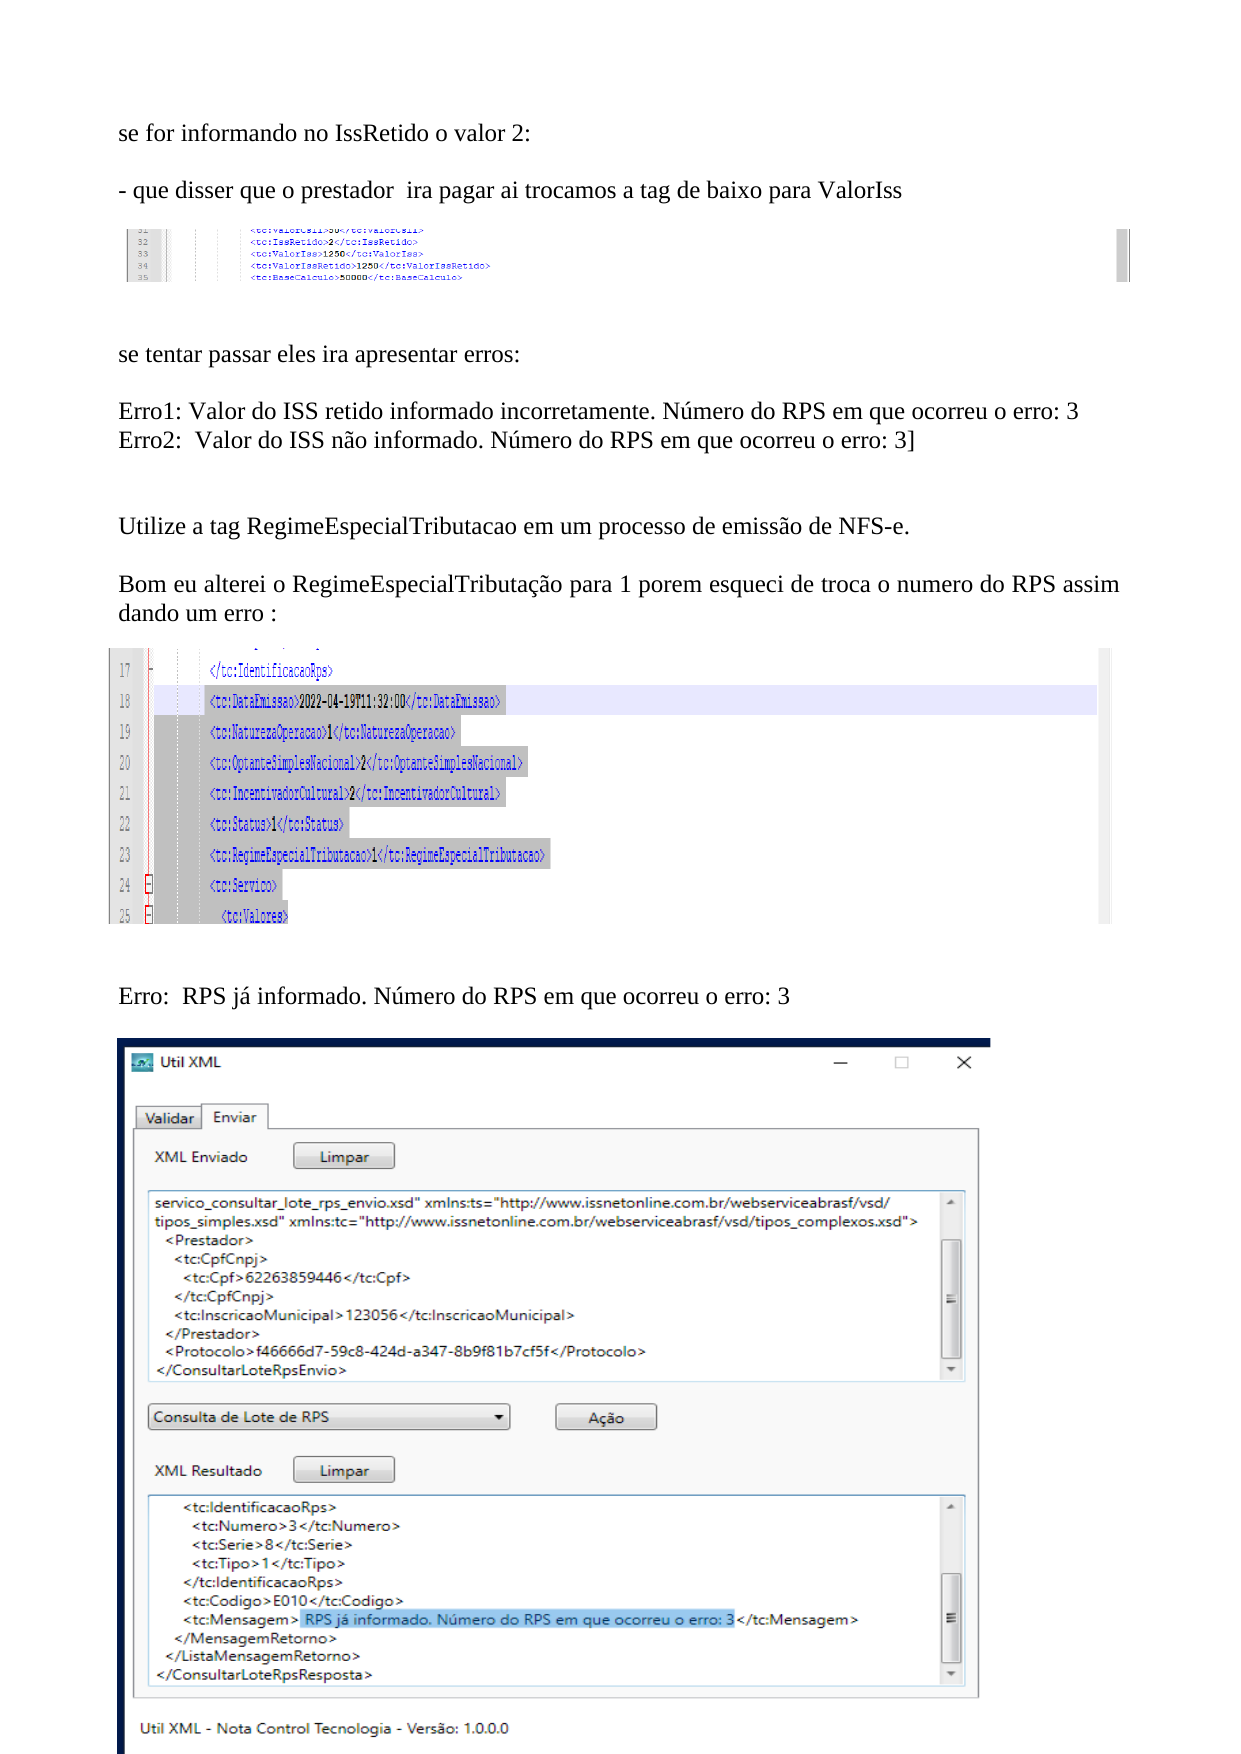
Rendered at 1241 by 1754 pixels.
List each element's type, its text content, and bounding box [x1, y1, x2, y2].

list Erro1: Valor do ISS retido informado incorretamente. Número do RPS em que ocorreu o erro: 3 [118, 396, 1122, 425]
list Erro2: Valor do ISS não informado. Número do RPS em que ocorreu o erro: 3] [118, 425, 1122, 454]
picture [107, 648, 1112, 924]
list se tentar passar eles ira apresentar erros: [118, 339, 1122, 368]
list Erro: RPS já informado. Número do RPS em que ocorreu o erro: 3 [118, 981, 1122, 1010]
picture [126, 229, 1130, 278]
list - que disser que o prestador ira pagar ai trocamos a tag de baixo para ValorIss [118, 176, 1122, 204]
list Utilize a tag RegimeEspecialTributacao em um processo de emissão de NFS-e. [118, 511, 1122, 540]
picture [117, 1038, 991, 1754]
list se for informando no IssRetido o valor 2: [118, 118, 1122, 147]
list Bom eu alterei o RegimeEspecialTributação para 1 porem esqueci de troca o numero do RPS assim dando um erro : [118, 569, 1122, 626]
